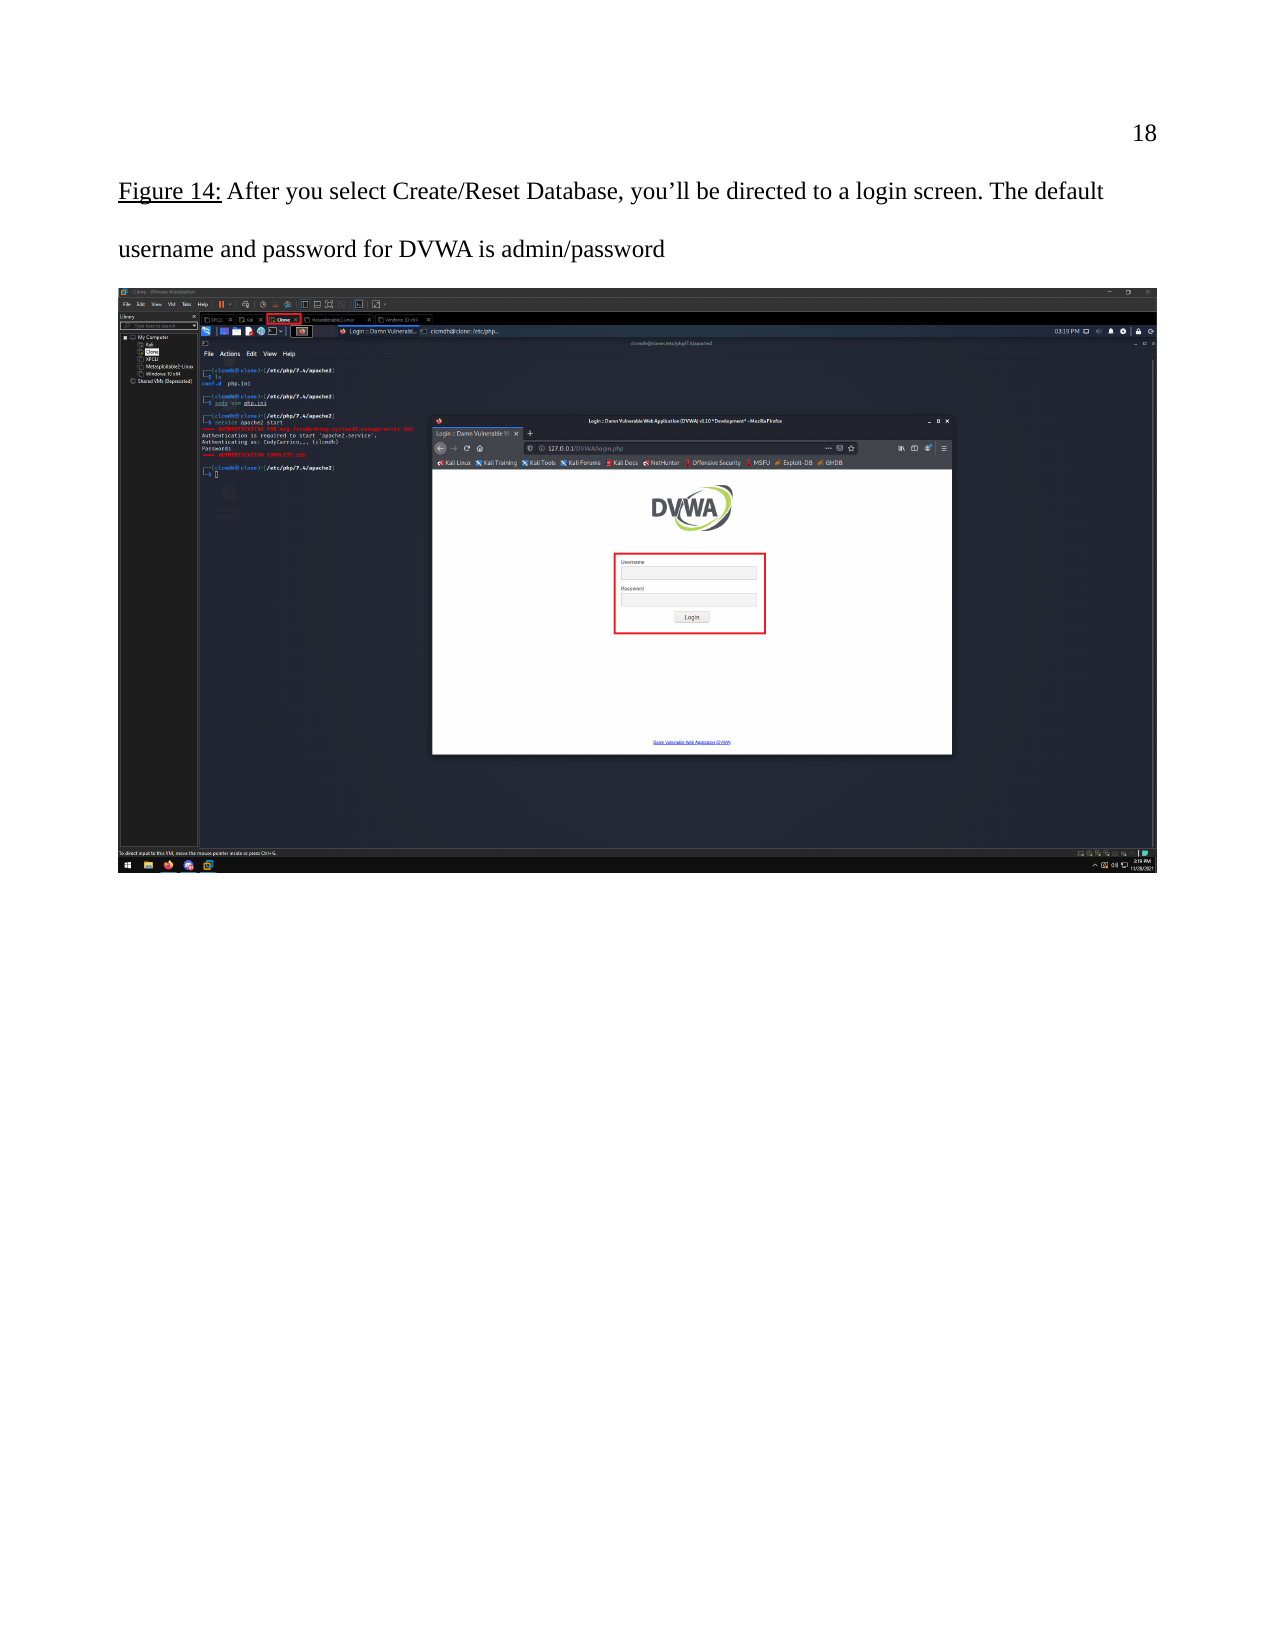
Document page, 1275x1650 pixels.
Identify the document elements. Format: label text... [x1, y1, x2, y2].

picture [118, 288, 1157, 873]
text Figure 14: After you select Create/Reset Database, you’ll be directed to a login screen. The default username and password for DVWA is admin/password [118, 176, 1157, 263]
